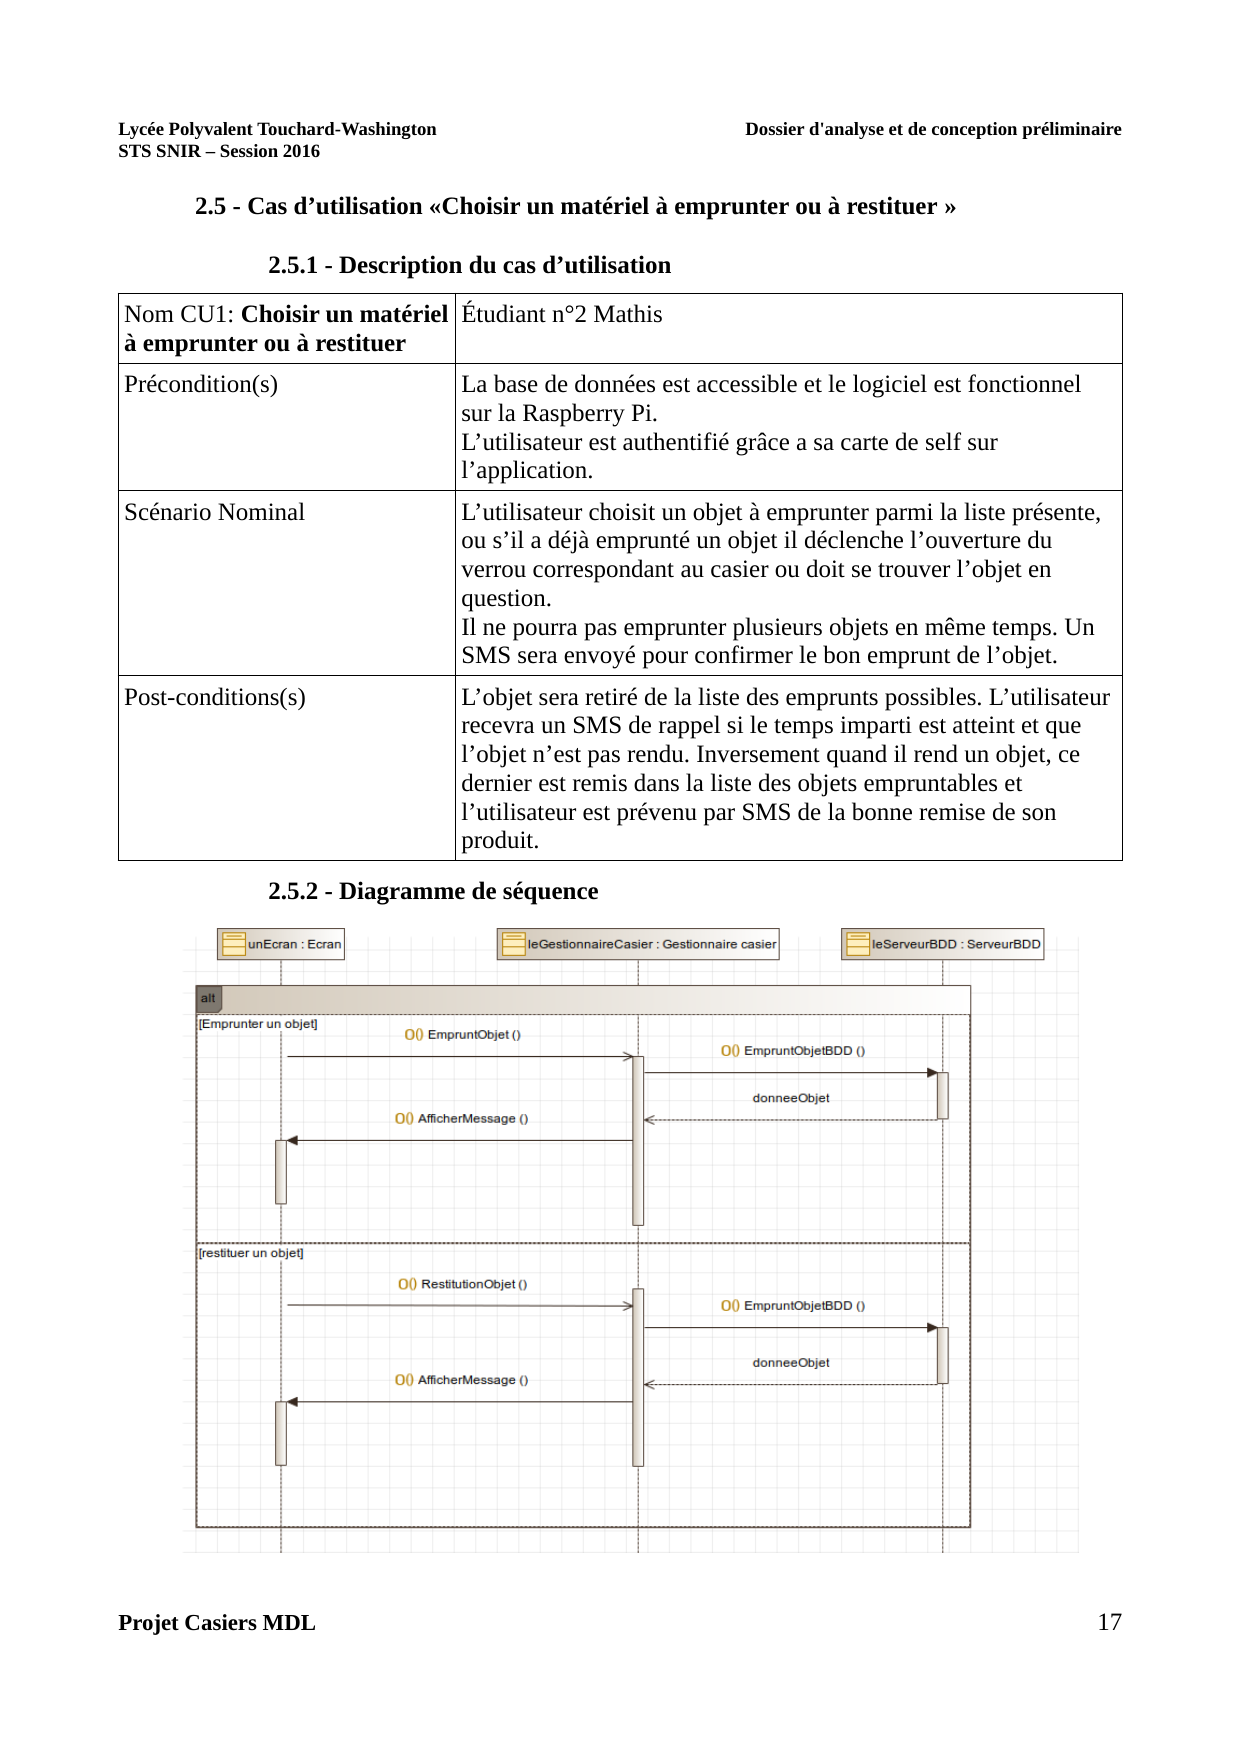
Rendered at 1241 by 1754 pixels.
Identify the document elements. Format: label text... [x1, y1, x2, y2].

picture [175, 928, 1080, 1553]
subtitle 2.5.1 - Description du cas d’utilisation [118, 247, 1122, 280]
table_cell Scénario Nominal [119, 491, 455, 675]
table_cell Post-conditions(s) [119, 676, 455, 860]
table_cell La base de données est accessible et le logiciel est fonctionnel sur la Raspberry Pi. L’utilisateur est authentifié grâce a sa carte de self sur l’application. [456, 364, 1122, 490]
table_cell L’objet sera retiré de la liste des emprunts possibles. L’utilisateur recevra un SMS de rappel si le temps imparti est atteint et que l’objet n’est pas rendu. Inversement quand il rend un objet, ce dernier est remis dans la liste des objets empruntables et l’utilisateur est prévenu par SMS de la bonne remise de son produit. [456, 676, 1122, 860]
table_header Étudiant n°2 Mathis [456, 294, 1122, 363]
table_header Nom CU1: Choisir un matériel à emprunter ou à restituer [119, 294, 455, 363]
table_cell Précondition(s) [119, 364, 455, 490]
table_cell L’utilisateur choisit un objet à emprunter parmi la liste présente, ou s’il a déjà emprunté un objet il déclenche l’ouverture du verrou correspondant au casier ou doit se trouver l’objet en question. Il ne pourra pas emprunter plusieurs objets en même temps. Un SMS sera envoyé pour confirmer le bon emprunt de l’objet. [456, 491, 1122, 675]
subtitle 2.5 - Cas d’utilisation «Choisir un matériel à emprunter ou à restituer » [195, 191, 1122, 219]
subtitle 2.5.2 - Diagramme de séquence [118, 876, 1122, 904]
